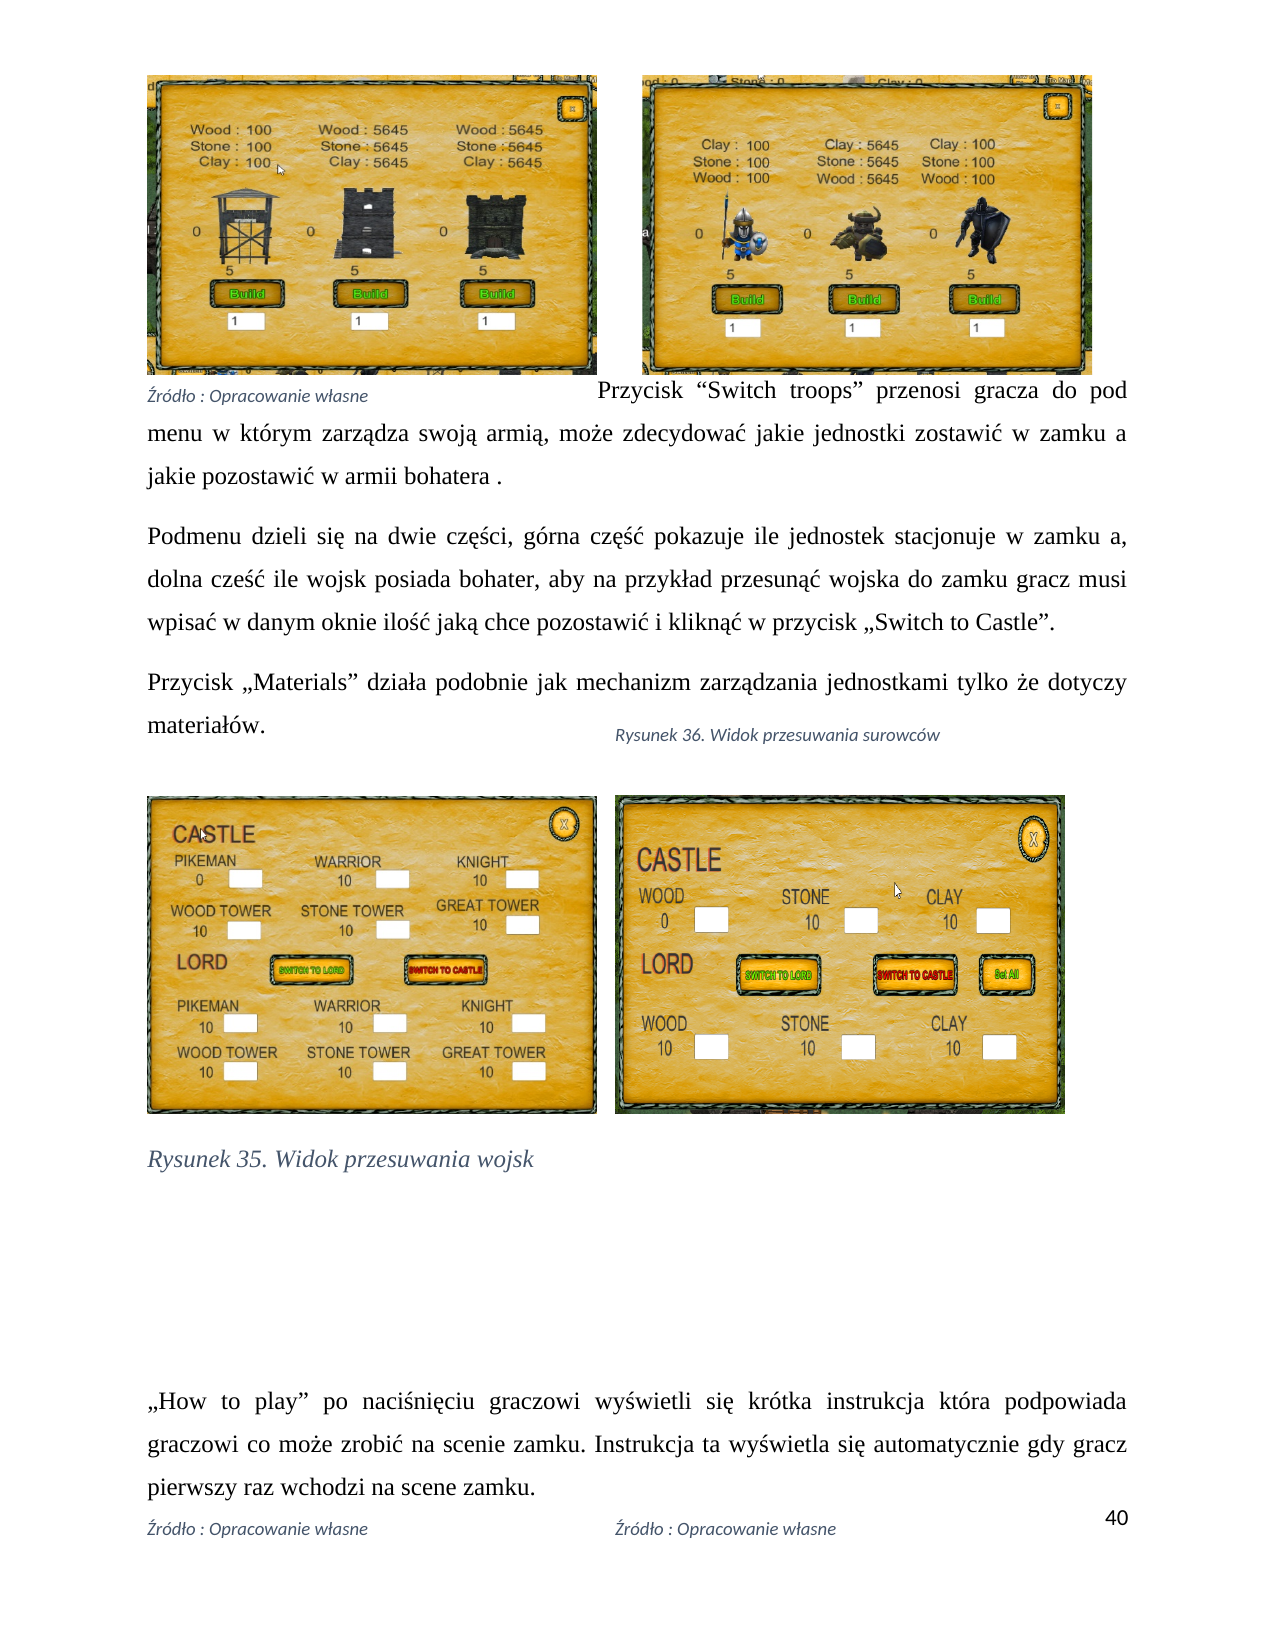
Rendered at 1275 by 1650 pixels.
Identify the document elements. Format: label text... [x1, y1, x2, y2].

text Rysunek 35. Widok przesuwania wojsk [147, 770, 1128, 1172]
text „How to play” po naciśnięciu graczowi wyświetli się krótka instrukcja która podpowiada graczowi co może zrobić na scenie zamku. Instrukcja ta wyświetla się automatycznie gdy gracz pierwszy raz wchodzi na scene zamku. [147, 1386, 1128, 1501]
text Rysunek 36. Widok przesuwania surowców [615, 723, 1065, 746]
text Podmenu dzieli się na dwie części, górna część pokazuje ile jednostek stacjonuje w zamku a, dolna cześć ile wojsk posiada bohater, aby na przykład przesunąć wojska do zamku gracz musi wpisać w danym oknie ilość jaką chce pozostawić i kliknąć w przycisk „Switch to Castle”. [147, 521, 1128, 636]
text Źródło : Opracowanie własne [147, 384, 597, 407]
text Przycisk „Materials” działa podobnie jak mechanizm zarządzania jednostkami tylko że dotyczy materiałów. [147, 667, 1128, 739]
text Źródło : Opracowanie własne [615, 1517, 1065, 1540]
text Źródło : Opracowanie własne [147, 1517, 597, 1540]
text Przycisk “Switch troops” przenosi gracza do pod menu w którym zarządza swoją armią, może zdecydować jakie jednostki zostawić w zamku a jakie pozostawić w armii bohatera . [147, 134, 1128, 490]
